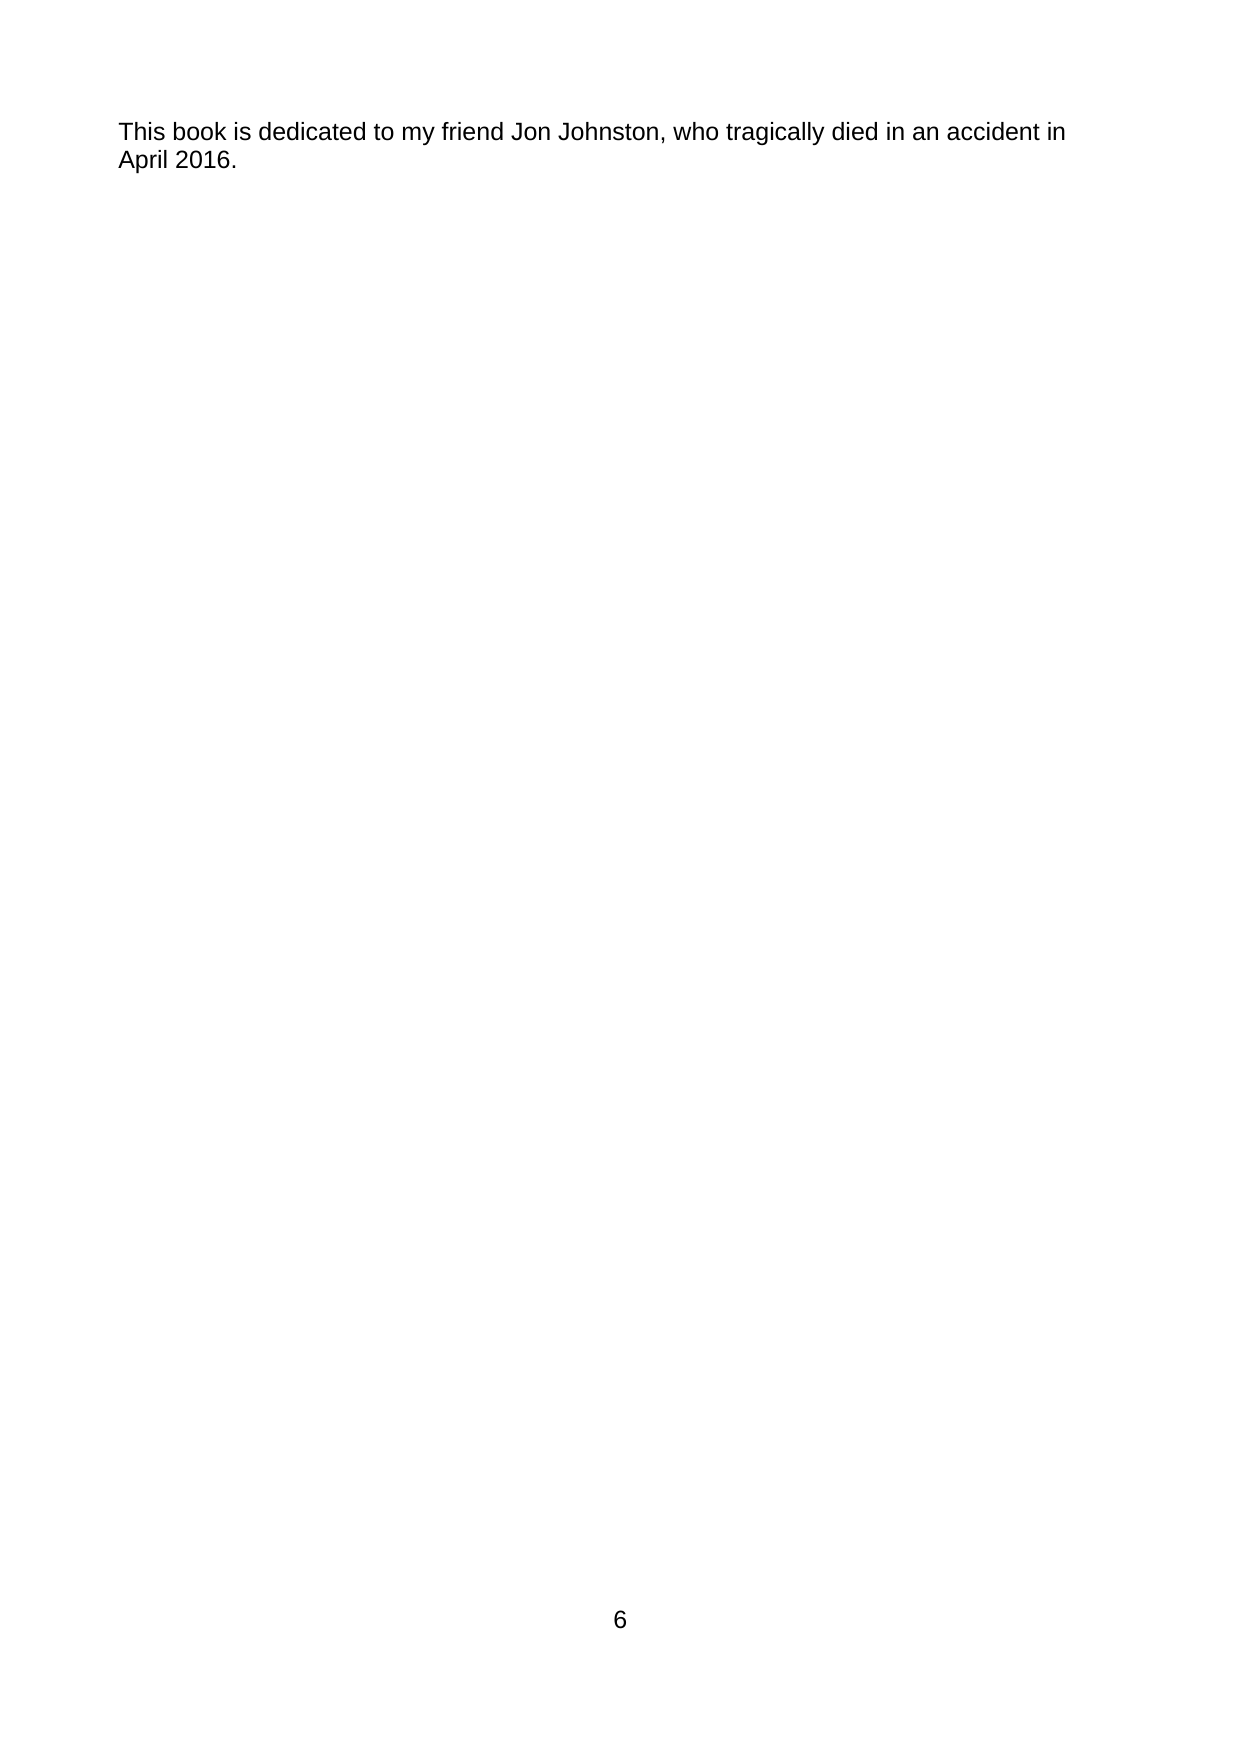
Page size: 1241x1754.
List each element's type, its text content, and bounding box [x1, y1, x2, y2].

text This book is dedicated to my friend Jon Johnston, who tragically died in an accident in April 2016. [118, 118, 1122, 174]
